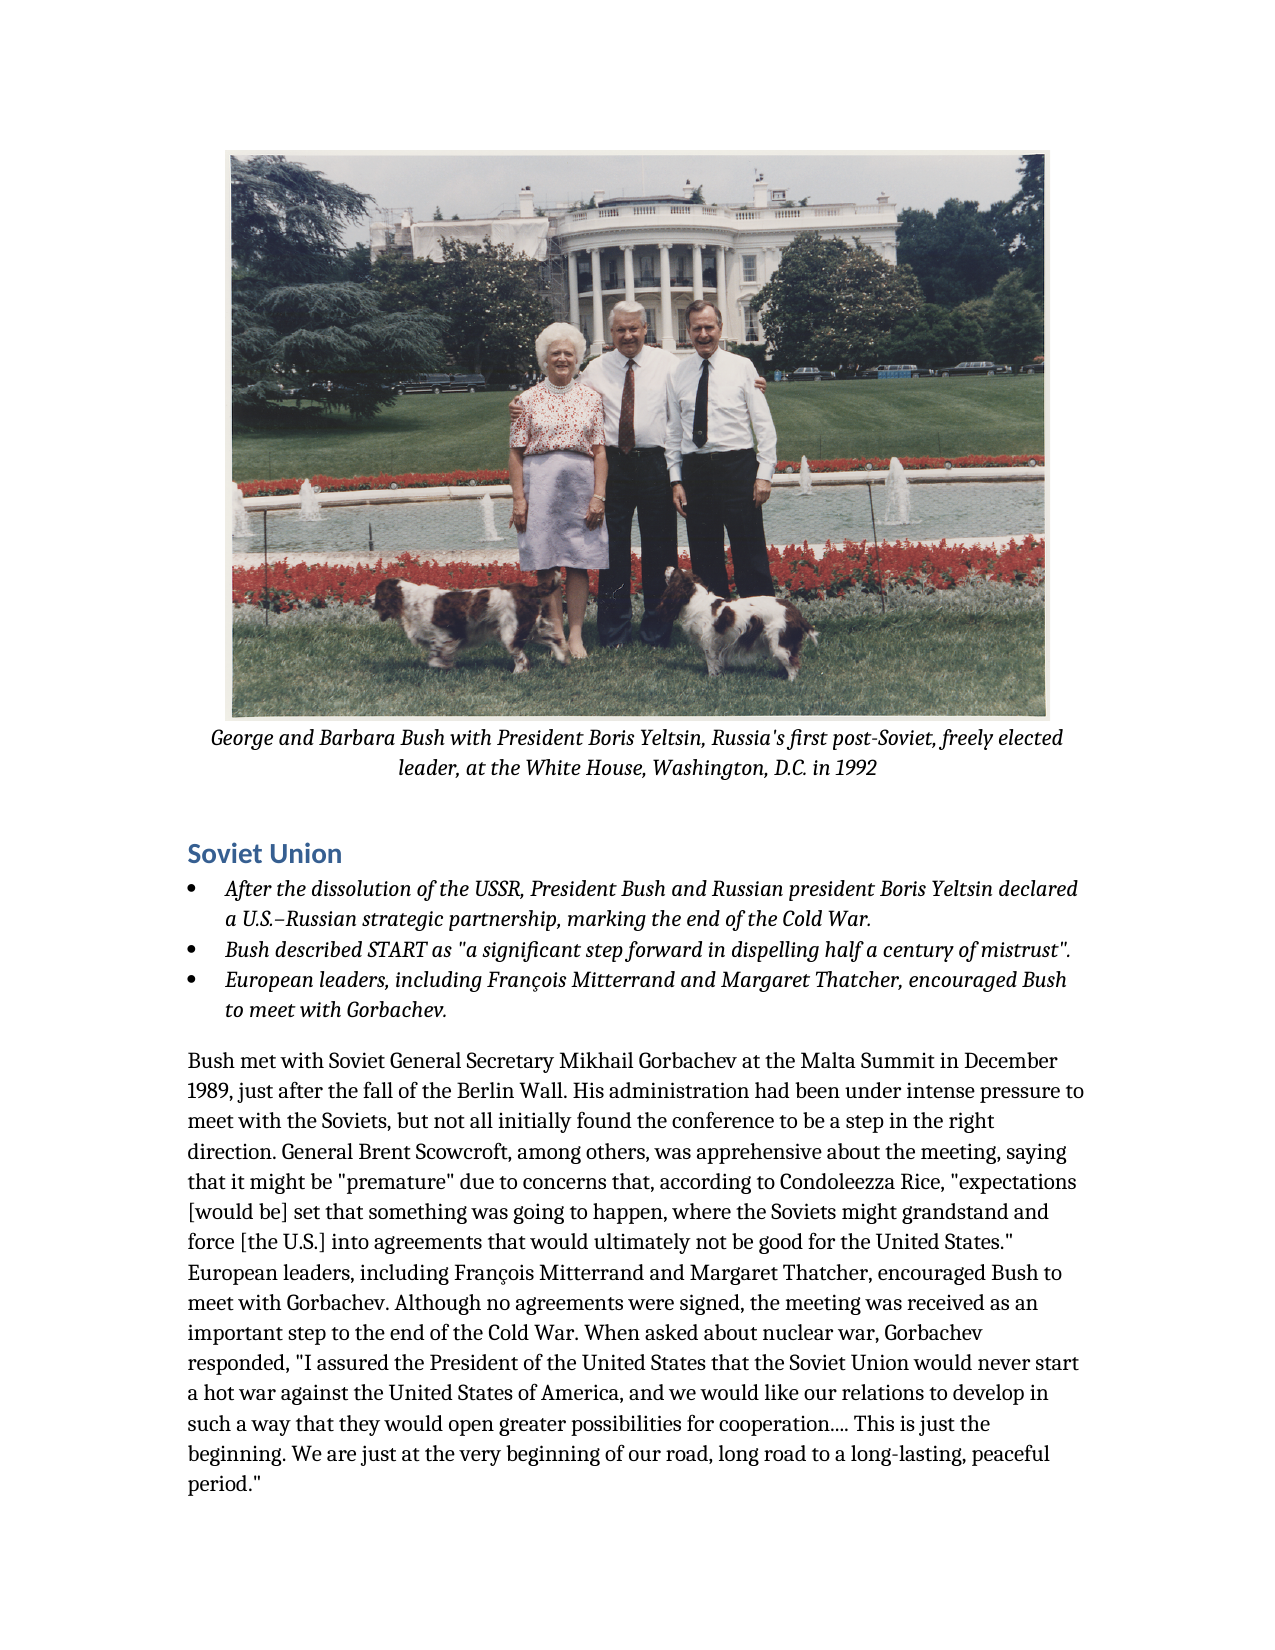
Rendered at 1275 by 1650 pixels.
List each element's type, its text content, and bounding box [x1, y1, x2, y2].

list Bush described START as "a significant step forward in dispelling half a century of mistrust". [187, 936, 1087, 963]
list European leaders, including François Mitterrand and Margaret Thatcher, encouraged Bush to meet with Gorbachev. [187, 967, 1087, 1023]
picture [225, 150, 1050, 721]
text George and Barbara Bush with President Boris Yeltsin, Russia's first post-Soviet, freely elected leader, at the White House, Washington, D.C. in 1992 [187, 150, 1087, 781]
list After the dissolution of the USSR, President Bush and Russian president Boris Yeltsin declared a U.S.–Russian strategic partnership, marking the end of the Cold War. [187, 876, 1087, 933]
subtitle Soviet Union [187, 835, 1087, 871]
text Bush met with Soviet General Secretary Mikhail Gorbachev at the Malta Summit in December 1989, just after the fall of the Berlin Wall. His administration had been under intense pressure to meet with the Soviets, but not all initially found the conference to be a step in the right direction. General Brent Scowcroft, among others, was apprehensive about the meeting, saying that it might be "premature" due to concerns that, according to Condoleezza Rice, "expectations [would be] set that something was going to happen, where the Soviets might grandstand and force [the U.S.] into agreements that would ultimately not be good for the United States." European leaders, including François Mitterrand and Margaret Thatcher, encouraged Bush to meet with Gorbachev. Although no agreements were signed, the meeting was received as an important step to the end of the Cold War. When asked about nuclear war, Gorbachev responded, "I assured the President of the United States that the Soviet Union would never start a hot war against the United States of America, and we would like our relations to develop in such a way that they would open greater possibilities for cooperation.... This is just the beginning. We are just at the very beginning of our road, long road to a long-lasting, peaceful period." [187, 1048, 1087, 1497]
